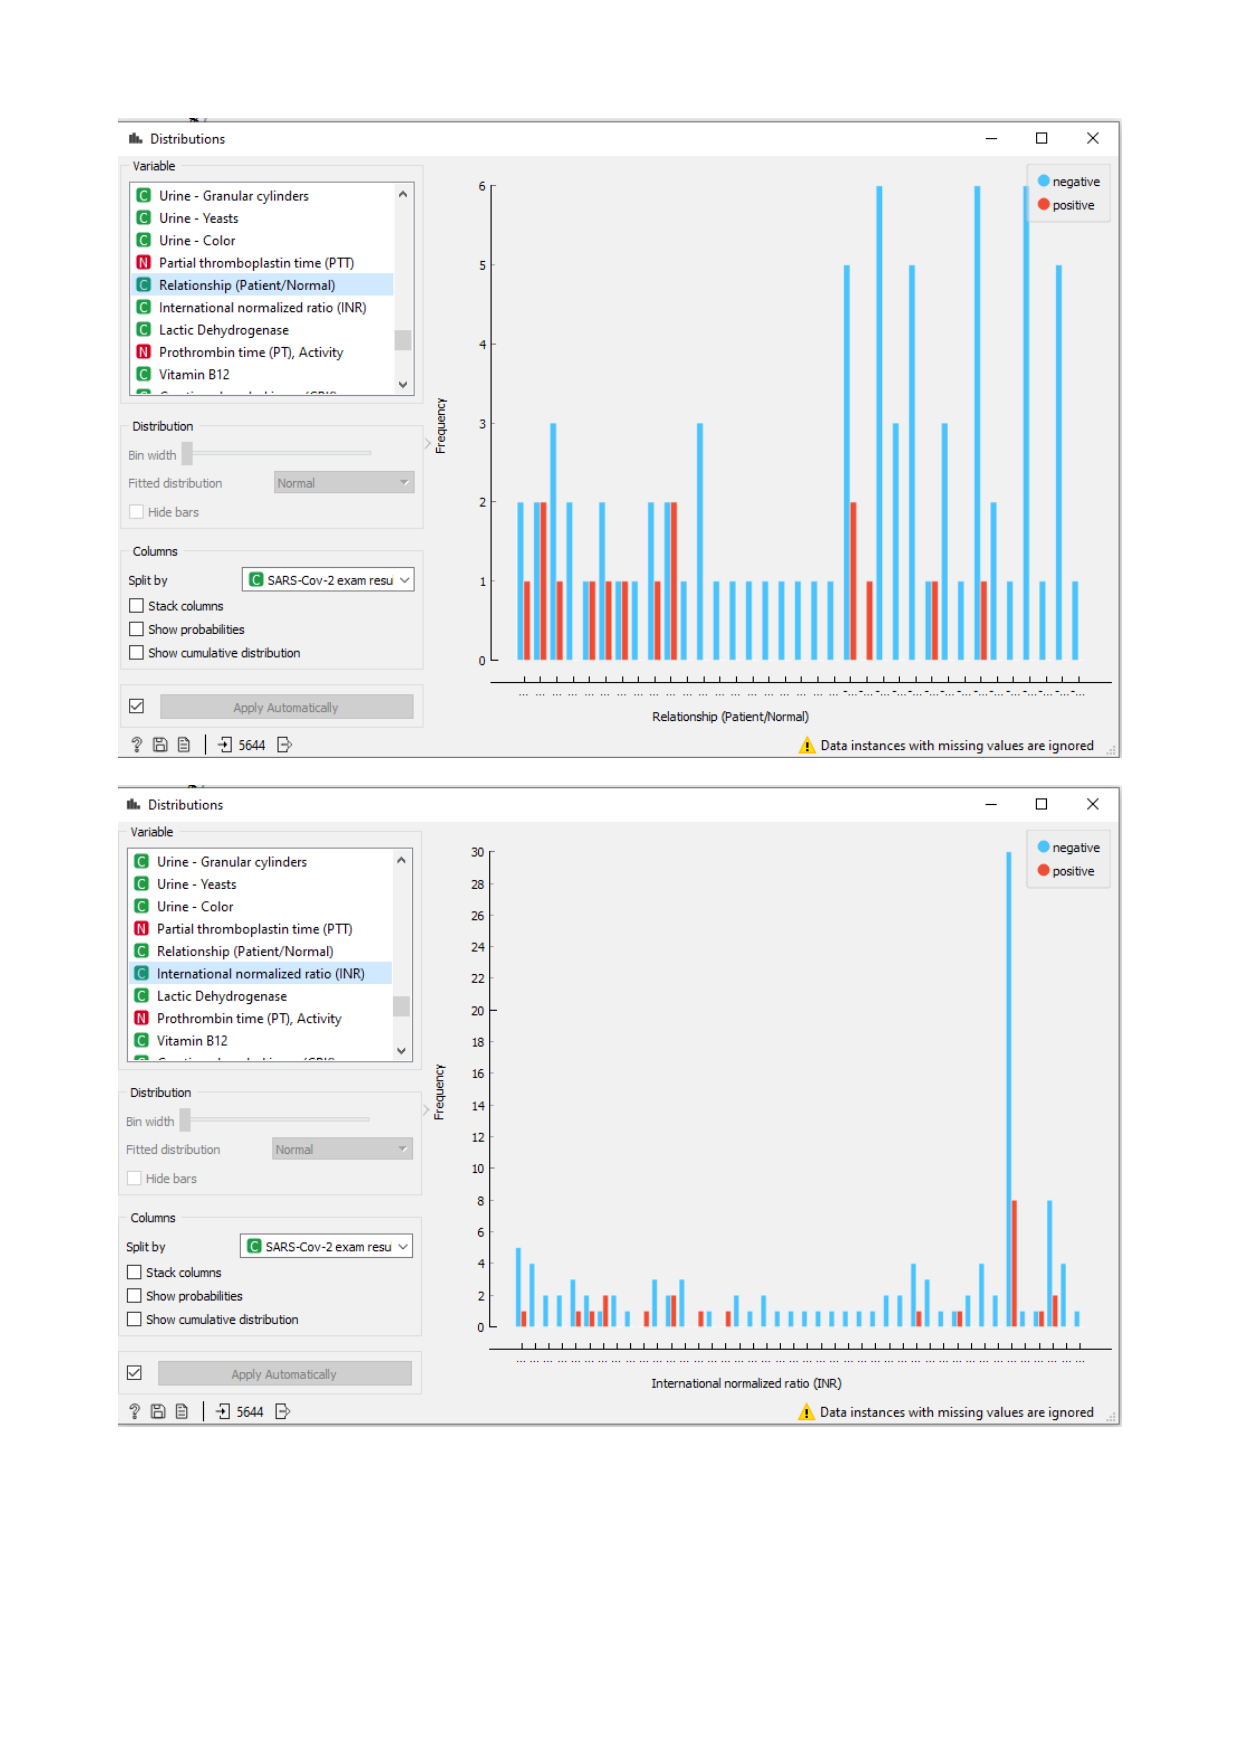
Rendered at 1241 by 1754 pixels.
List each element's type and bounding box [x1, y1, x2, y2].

picture [118, 785, 1122, 1427]
picture [118, 118, 1122, 758]
